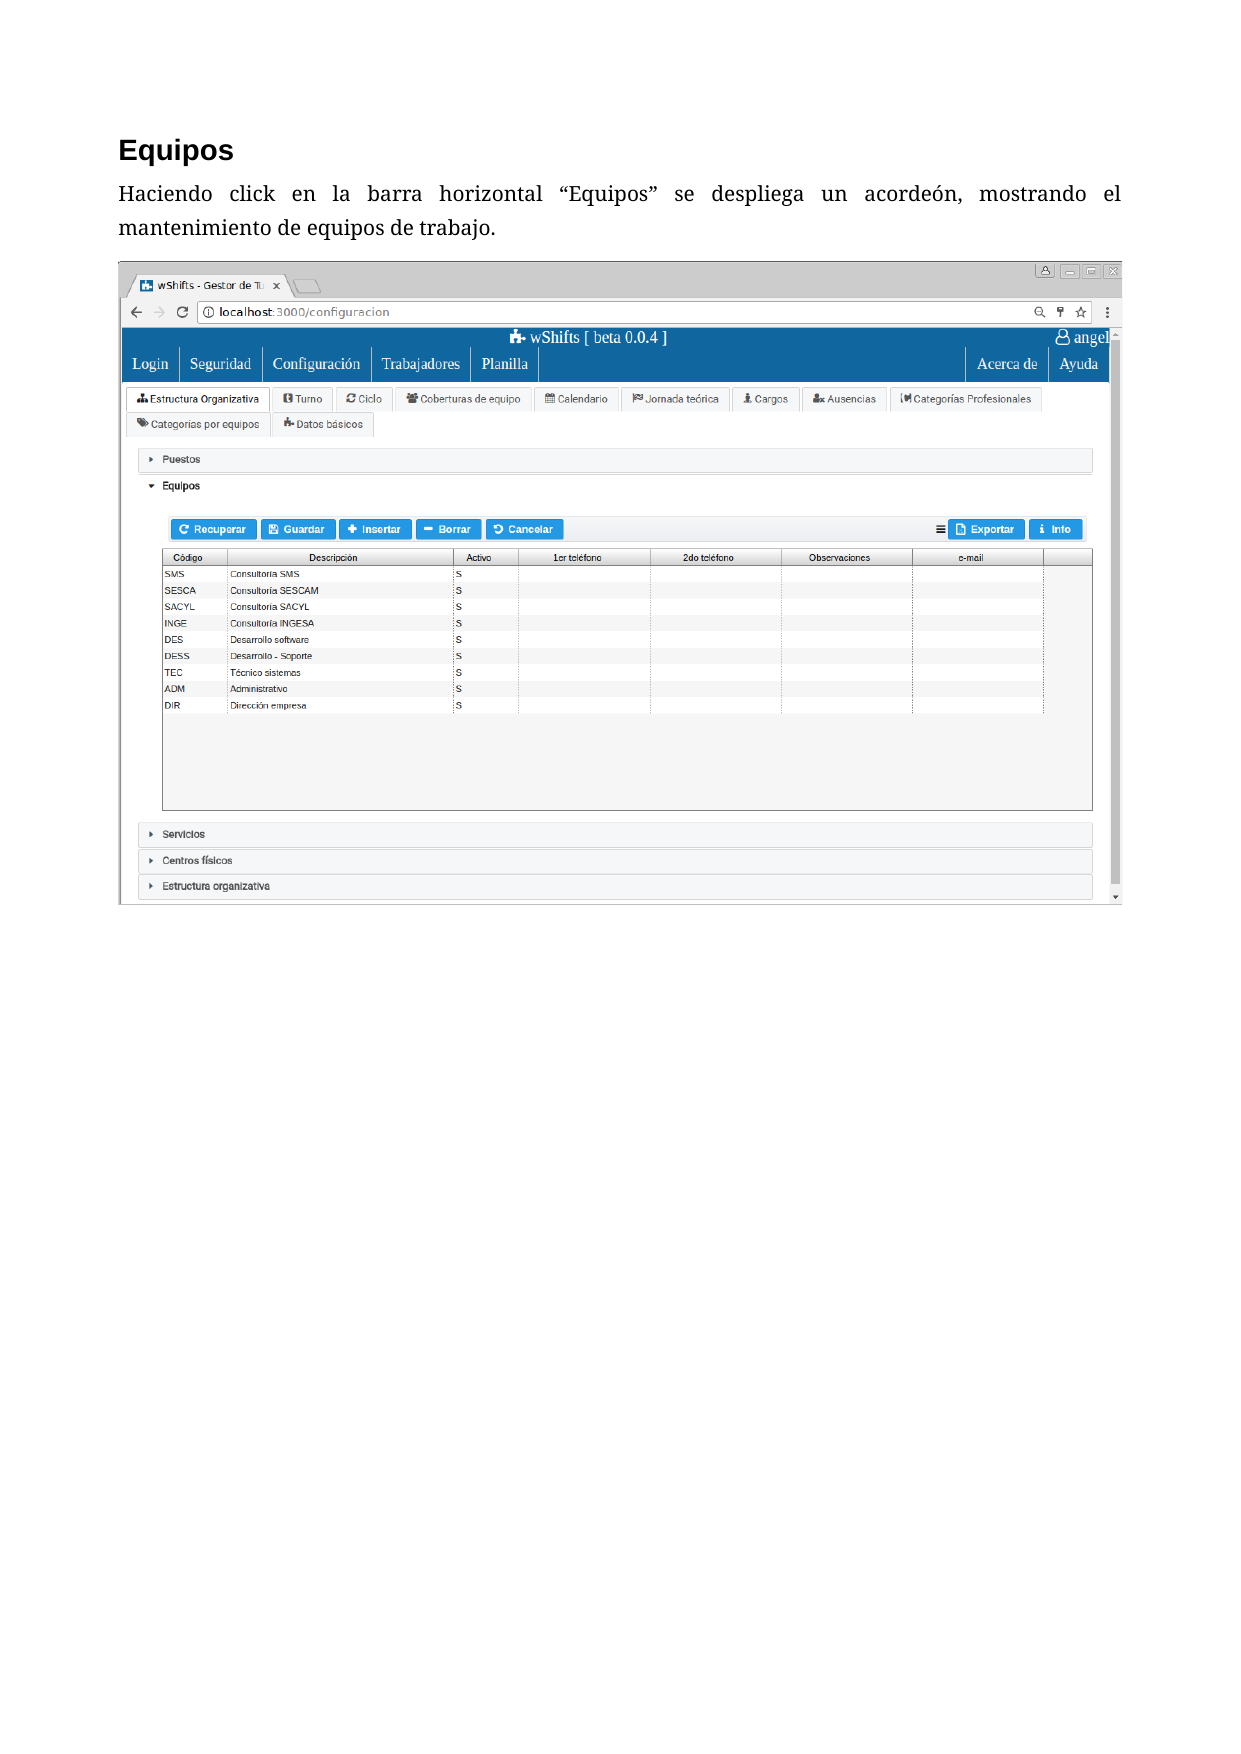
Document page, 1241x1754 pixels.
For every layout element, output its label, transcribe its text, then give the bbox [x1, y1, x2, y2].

picture [118, 261, 1123, 905]
text Haciendo click en la barra horizontal “Equipos” se despliega un acordeón, mostrando el mantenimiento de equipos de trabajo. [118, 179, 1122, 241]
subtitle Equipos [118, 133, 1122, 166]
